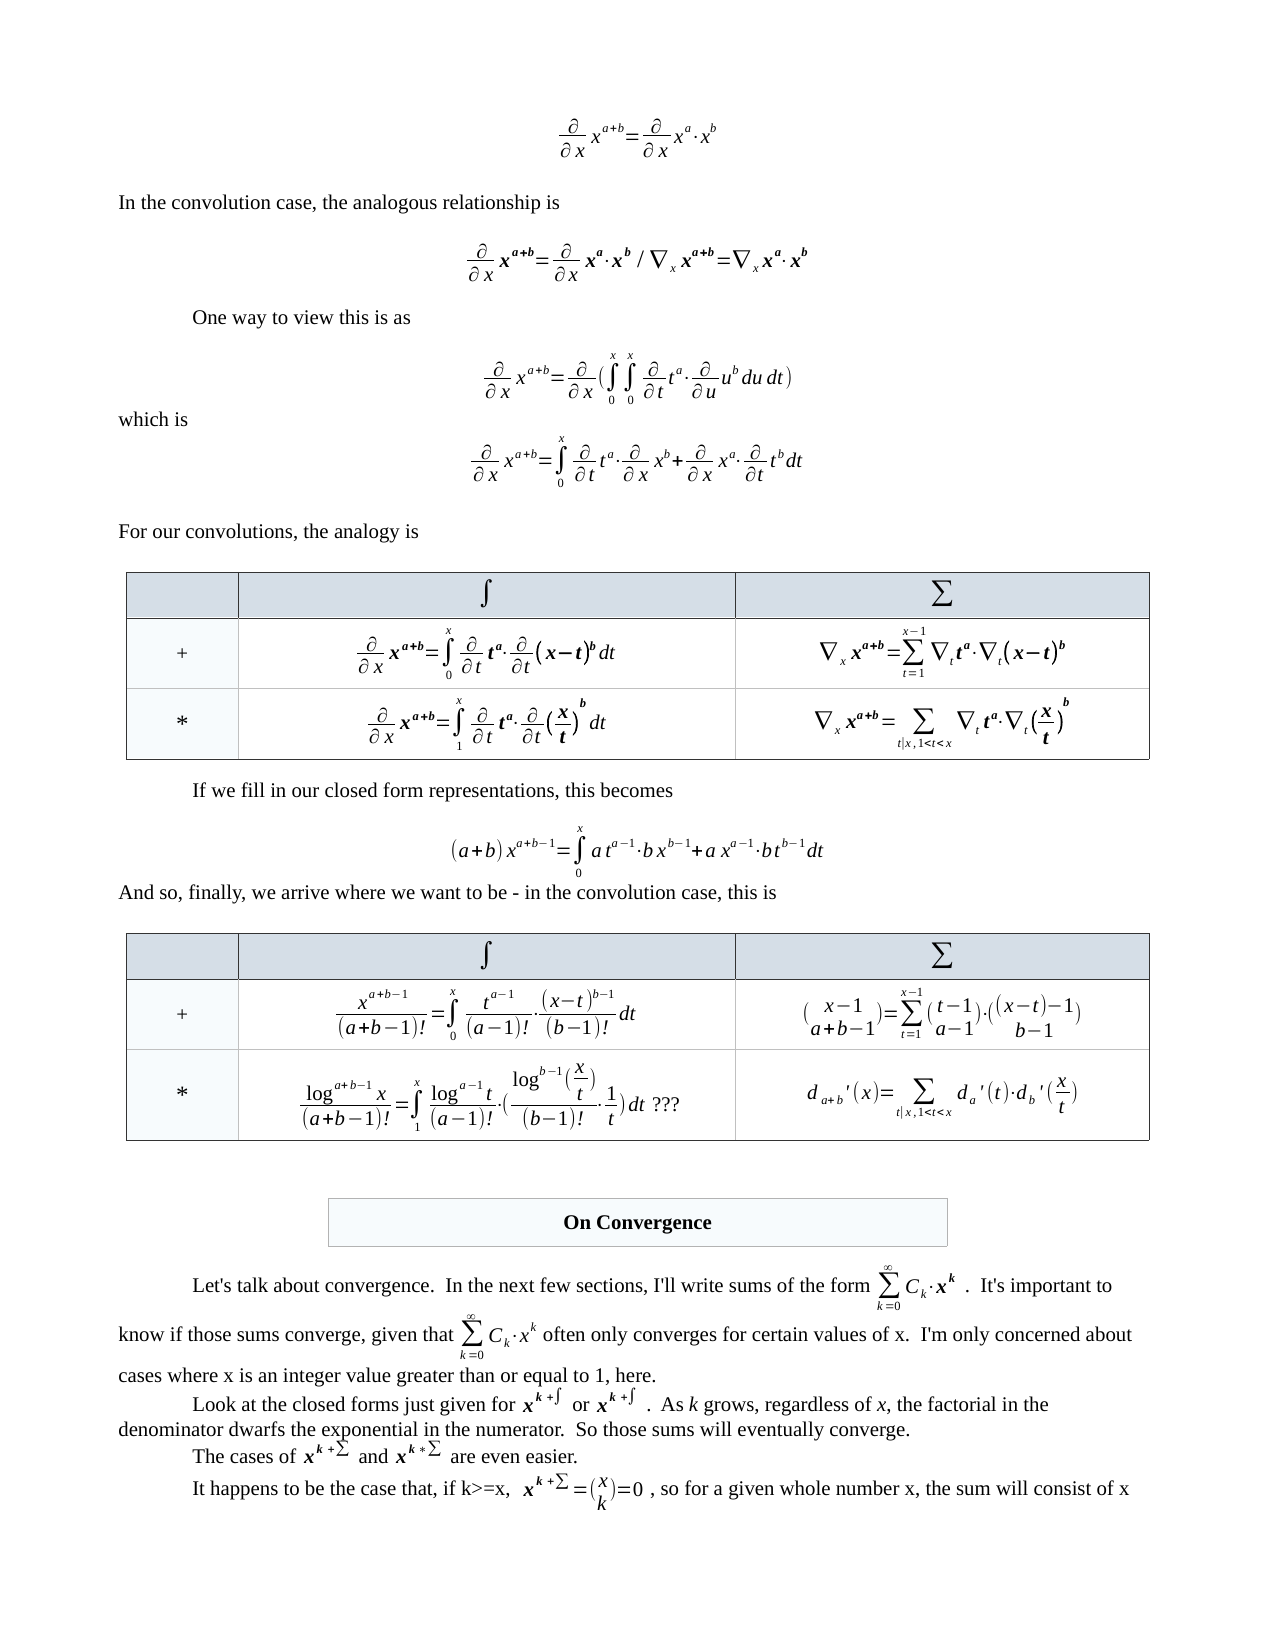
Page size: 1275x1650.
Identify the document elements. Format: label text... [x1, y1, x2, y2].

table_cell [239, 619, 735, 688]
table_cell * [127, 1050, 238, 1140]
table_header [127, 573, 238, 617]
text Let's talk about convergence. In the next few sections, I'll write sums of the form. It's important to know if those sums converge, given thatoften only converges for certain values of x. I'm only concerned about cases where x is an integer value greater than or equal to 1, here. [118, 1265, 1157, 1387]
table_cell [239, 980, 735, 1049]
table_header [736, 934, 1149, 979]
text The cases ofandare even easier. [118, 1441, 1157, 1468]
table_cell + [127, 619, 238, 688]
text / [118, 243, 1157, 286]
text In the convolution case, the analogous relationship is [118, 190, 1157, 214]
table_cell [239, 689, 735, 758]
table_cell [736, 980, 1149, 1049]
table_cell [736, 689, 1149, 758]
table_cell ??? [239, 1050, 735, 1140]
table_cell * [127, 689, 238, 758]
table_header [127, 934, 238, 979]
table_cell [736, 1050, 1149, 1140]
table_header [736, 573, 1149, 617]
table_cell [736, 619, 1149, 688]
text If we fill in our closed form representations, this becomes [118, 778, 1157, 802]
table_header [239, 934, 735, 979]
text For our convolutions, the analogy is [118, 519, 1157, 543]
text And so, finally, we arrive where we want to be - in the convolution case, this is [118, 880, 1157, 904]
text It happens to be the case that, if k>=x, , so for a given whole number x, the sum will consist of x non-zero terms. [118, 1468, 1157, 1516]
text One way to view this is as [118, 305, 1157, 329]
text Look at the closed forms just given foror. As k grows, regardless of x, the factorial in the denominator dwarfs the exponential in the numerator. So those sums will eventually converge. [118, 1387, 1157, 1441]
text which is [118, 407, 1157, 431]
table_header [239, 573, 735, 617]
table_cell + [127, 980, 238, 1049]
text On Convergence [329, 1199, 947, 1246]
